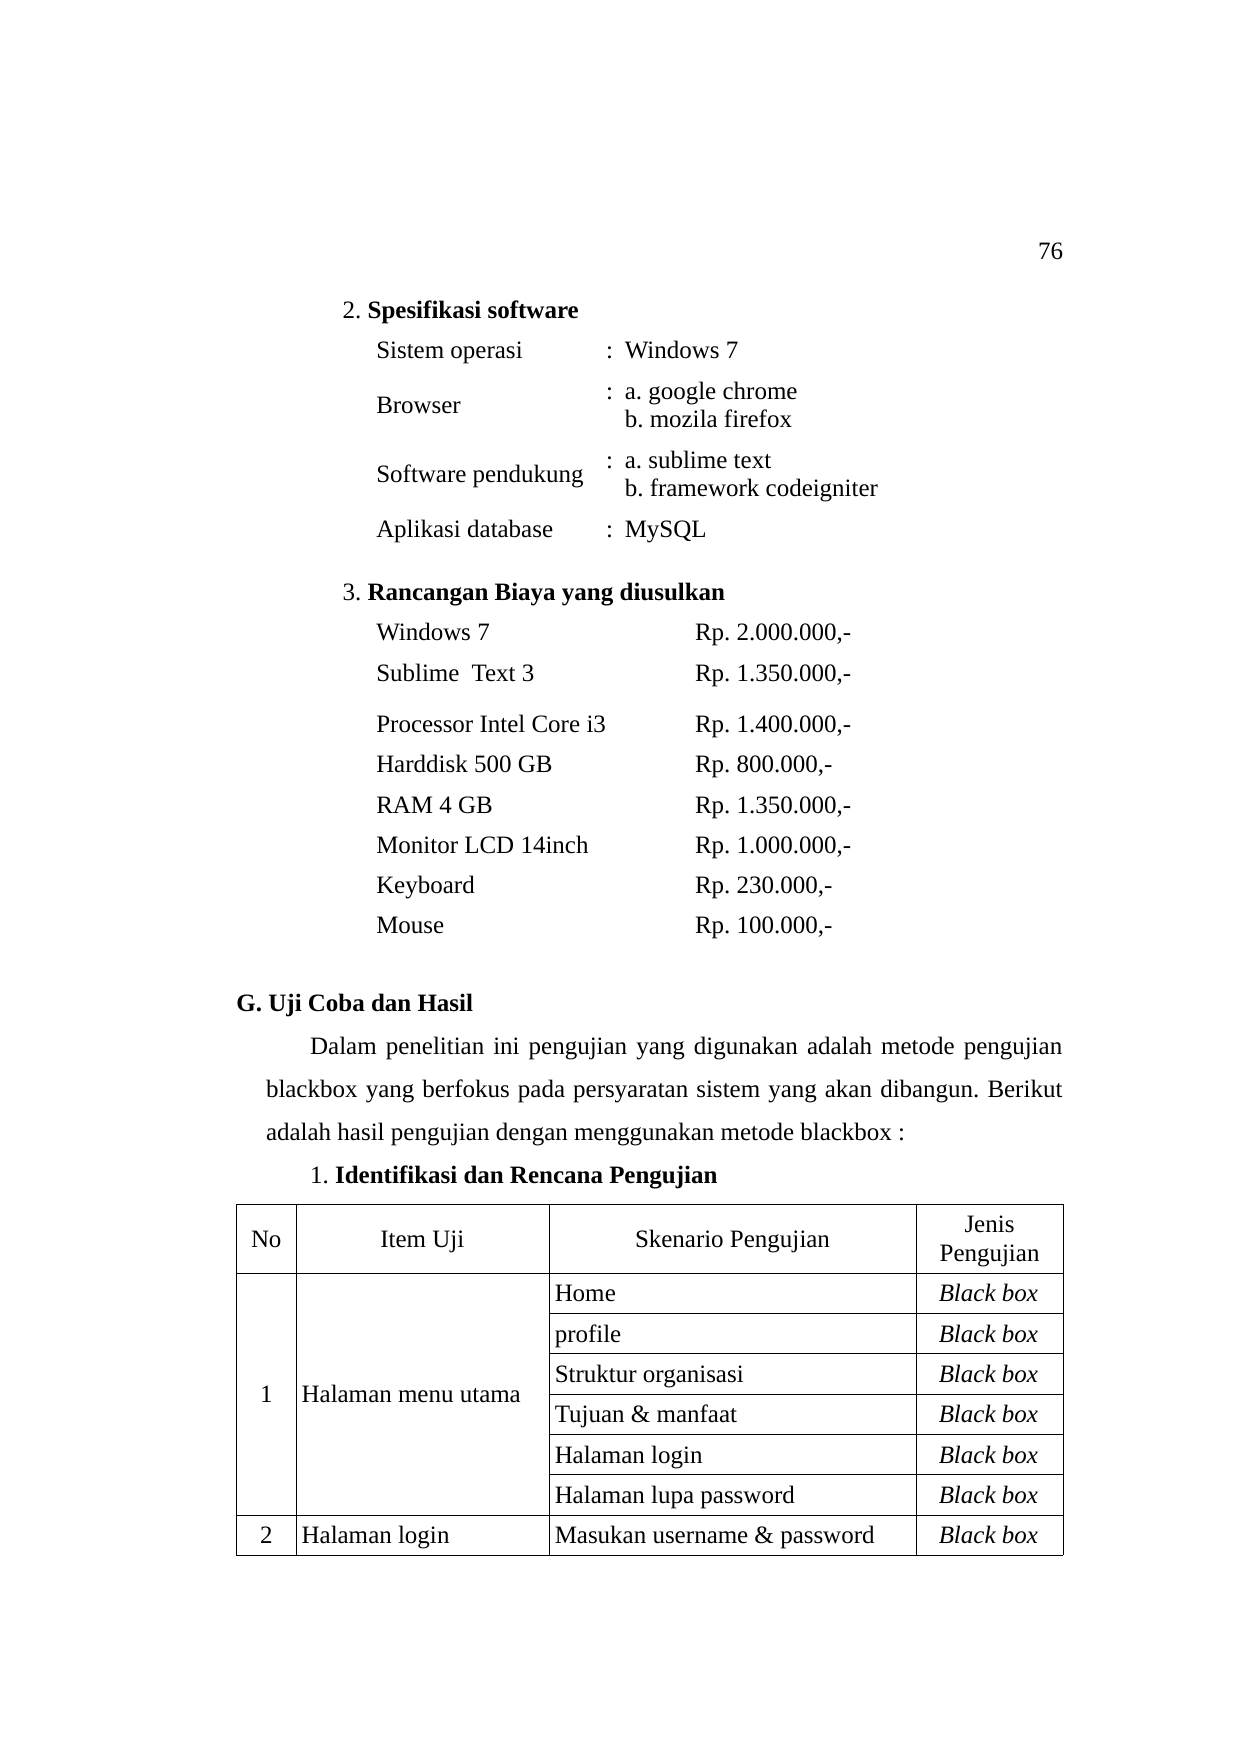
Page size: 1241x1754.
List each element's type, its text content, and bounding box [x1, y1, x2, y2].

table_cell Black box [917, 1354, 1063, 1394]
table_cell Browser [370, 370, 600, 439]
text 2. Spesifikasi software [342, 295, 1063, 324]
table_cell Black box [917, 1314, 1063, 1353]
list 1. Identifikasi dan Rencana Pengujian [266, 1161, 1063, 1189]
table_cell 1 [237, 1274, 296, 1514]
table_cell Struktur organisasi [550, 1354, 916, 1394]
table_cell [672, 865, 689, 905]
table_cell Masukan username & password [550, 1516, 916, 1555]
table_header No [237, 1205, 296, 1273]
table_cell : [600, 508, 619, 548]
table_cell Mouse [370, 905, 672, 945]
table_cell Halaman login [550, 1435, 916, 1474]
table_cell [672, 652, 689, 704]
table_cell Black box [917, 1475, 1063, 1514]
table_cell Halaman menu utama [297, 1274, 549, 1514]
table_cell Halaman lupa password [550, 1475, 916, 1514]
table_cell Rp. 1.400.000,- [689, 704, 902, 744]
table_cell Black box [917, 1516, 1063, 1555]
table_cell : [600, 370, 619, 439]
table_cell Black box [917, 1435, 1063, 1474]
table_cell Keyboard [370, 865, 672, 905]
table_header Skenario Pengujian [550, 1205, 916, 1273]
table_header Item Uji [297, 1205, 549, 1273]
table_cell Processor Intel Core i3 [370, 704, 672, 744]
table_cell Rp. 1.350.000,- [689, 784, 902, 824]
table_cell Tujuan & manfaat [550, 1395, 916, 1434]
table_cell Rp. 230.000,- [689, 865, 902, 905]
text G. Uji Coba dan Hasil [236, 988, 1063, 1017]
text Dalam penelitian ini pengujian yang digunakan adalah metode pengujian blackbox yang berfokus pada persyaratan sistem yang akan dibangun. Berikut adalah hasil pengujian dengan menggunakan metode blackbox : [266, 1031, 1063, 1146]
table_header Windows 7 [619, 330, 902, 370]
text 3. Rancangan Biaya yang diusulkan [342, 577, 1063, 606]
table_cell [672, 744, 689, 784]
table_cell Software pendukung [370, 439, 600, 508]
table_cell Monitor LCD 14inch [370, 824, 672, 864]
table_cell 2 [237, 1516, 296, 1555]
table_header Sistem operasi [370, 330, 600, 370]
table_cell Sublime Text 3 [370, 652, 672, 704]
table_cell Rp. 100.000,- [689, 905, 902, 945]
table_header : [600, 330, 619, 370]
table_cell Aplikasi database [370, 508, 600, 548]
table_cell [672, 704, 689, 744]
table_cell [672, 824, 689, 864]
table_cell RAM 4 GB [370, 784, 672, 824]
table_header [672, 612, 689, 652]
table_cell [672, 784, 689, 824]
table_cell a. google chrome b. mozila firefox [619, 370, 902, 439]
table_cell Harddisk 500 GB [370, 744, 672, 784]
table_cell profile [550, 1314, 916, 1353]
table_cell Black box [917, 1274, 1063, 1313]
table_cell MySQL [619, 508, 902, 548]
table_header Windows 7 [370, 612, 672, 652]
table_cell Rp. 1.350.000,- [689, 652, 902, 704]
table_cell Black box [917, 1395, 1063, 1434]
table_cell a. sublime text b. framework codeigniter [619, 439, 902, 508]
table_header Rp. 2.000.000,- [689, 612, 902, 652]
table_cell Rp. 800.000,- [689, 744, 902, 784]
table_cell : [600, 439, 619, 508]
table_cell Rp. 1.000.000,- [689, 824, 902, 864]
table_cell Halaman login [297, 1516, 549, 1555]
table_cell [672, 905, 689, 945]
table_cell Home [550, 1274, 916, 1313]
table_header Jenis Pengujian [917, 1205, 1063, 1273]
